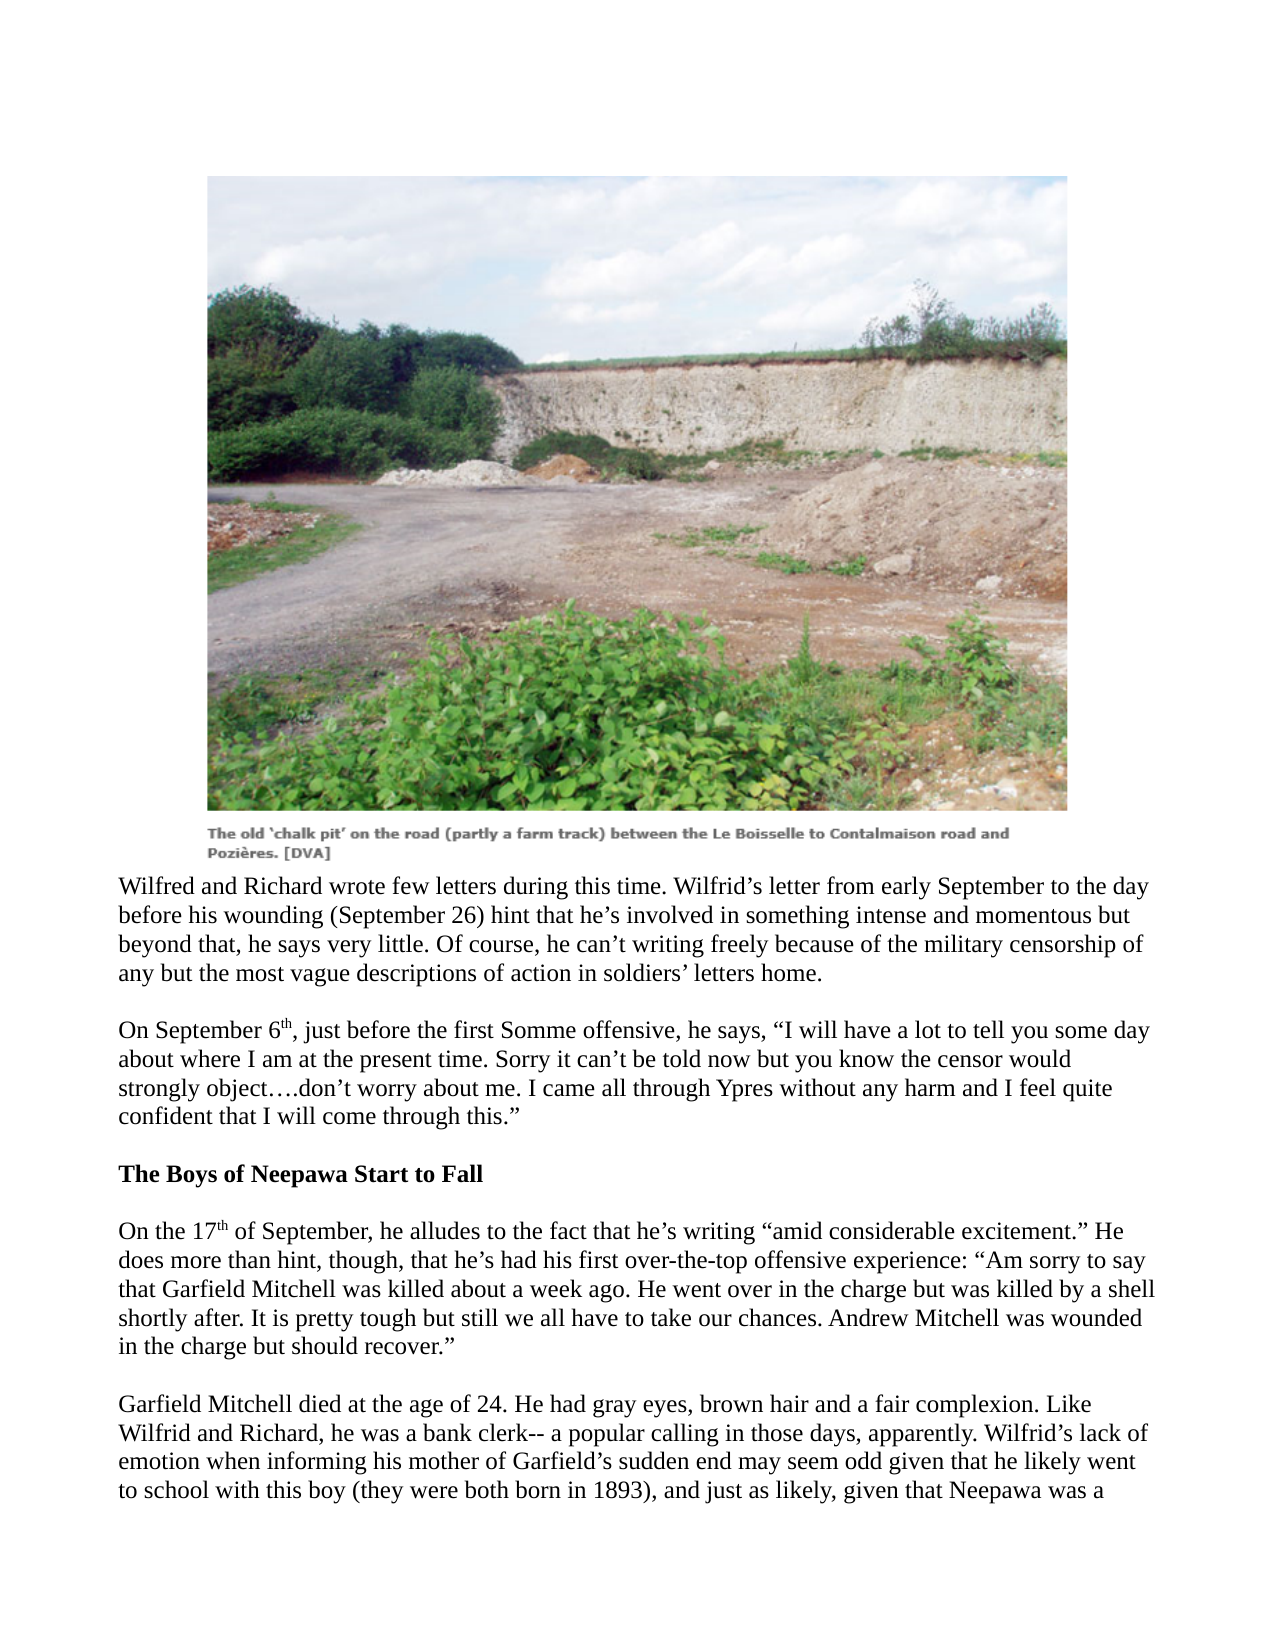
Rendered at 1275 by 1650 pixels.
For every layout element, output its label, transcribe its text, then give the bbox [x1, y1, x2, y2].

text The Boys of Neepawa Start to Fall [118, 1159, 1157, 1188]
text Wilfred and Richard wrote few letters during this time. Wilfrid’s letter from early September to the day before his wounding (September 26) hint that he’s involved in something intense and momentous but beyond that, he says very little. Of course, he can’t writing freely because of the military censorship of any but the most vague descriptions of action in soldiers’ letters home. [118, 176, 1157, 986]
picture [202, 176, 1073, 872]
text On the 17th of September, he alludes to the fact that he’s writing “amid considerable excitement.” He does more than hint, though, that he’s had his first over-the-top offensive experience: “Am sorry to say that Garfield Mitchell was killed about a week ago. He went over in the charge but was killed by a shell shortly after. It is pretty tough but still we all have to take our chances. Andrew Mitchell was wounded in the charge but should recover.” [118, 1216, 1157, 1360]
text On September 6th, just before the first Somme offensive, he says, “I will have a lot to tell you some day about where I am at the present time. Sorry it can’t be told now but you know the censor would strongly object….don’t worry about me. I came all through Ypres without any harm and I feel quite confident that I will come through this.” [118, 1015, 1157, 1130]
text Garfield Mitchell died at the age of 24. He had gray eyes, brown hair and a fair complexion. Like Wilfrid and Richard, he was a bank clerk-- a popular calling in those days, apparently. Wilfrid’s lack of emotion when informing his mother of Garfield’s sudden end may seem odd given that he likely went to school with this boy (they were both born in 1893), and just as likely, given that Neepawa was a [118, 1389, 1157, 1504]
